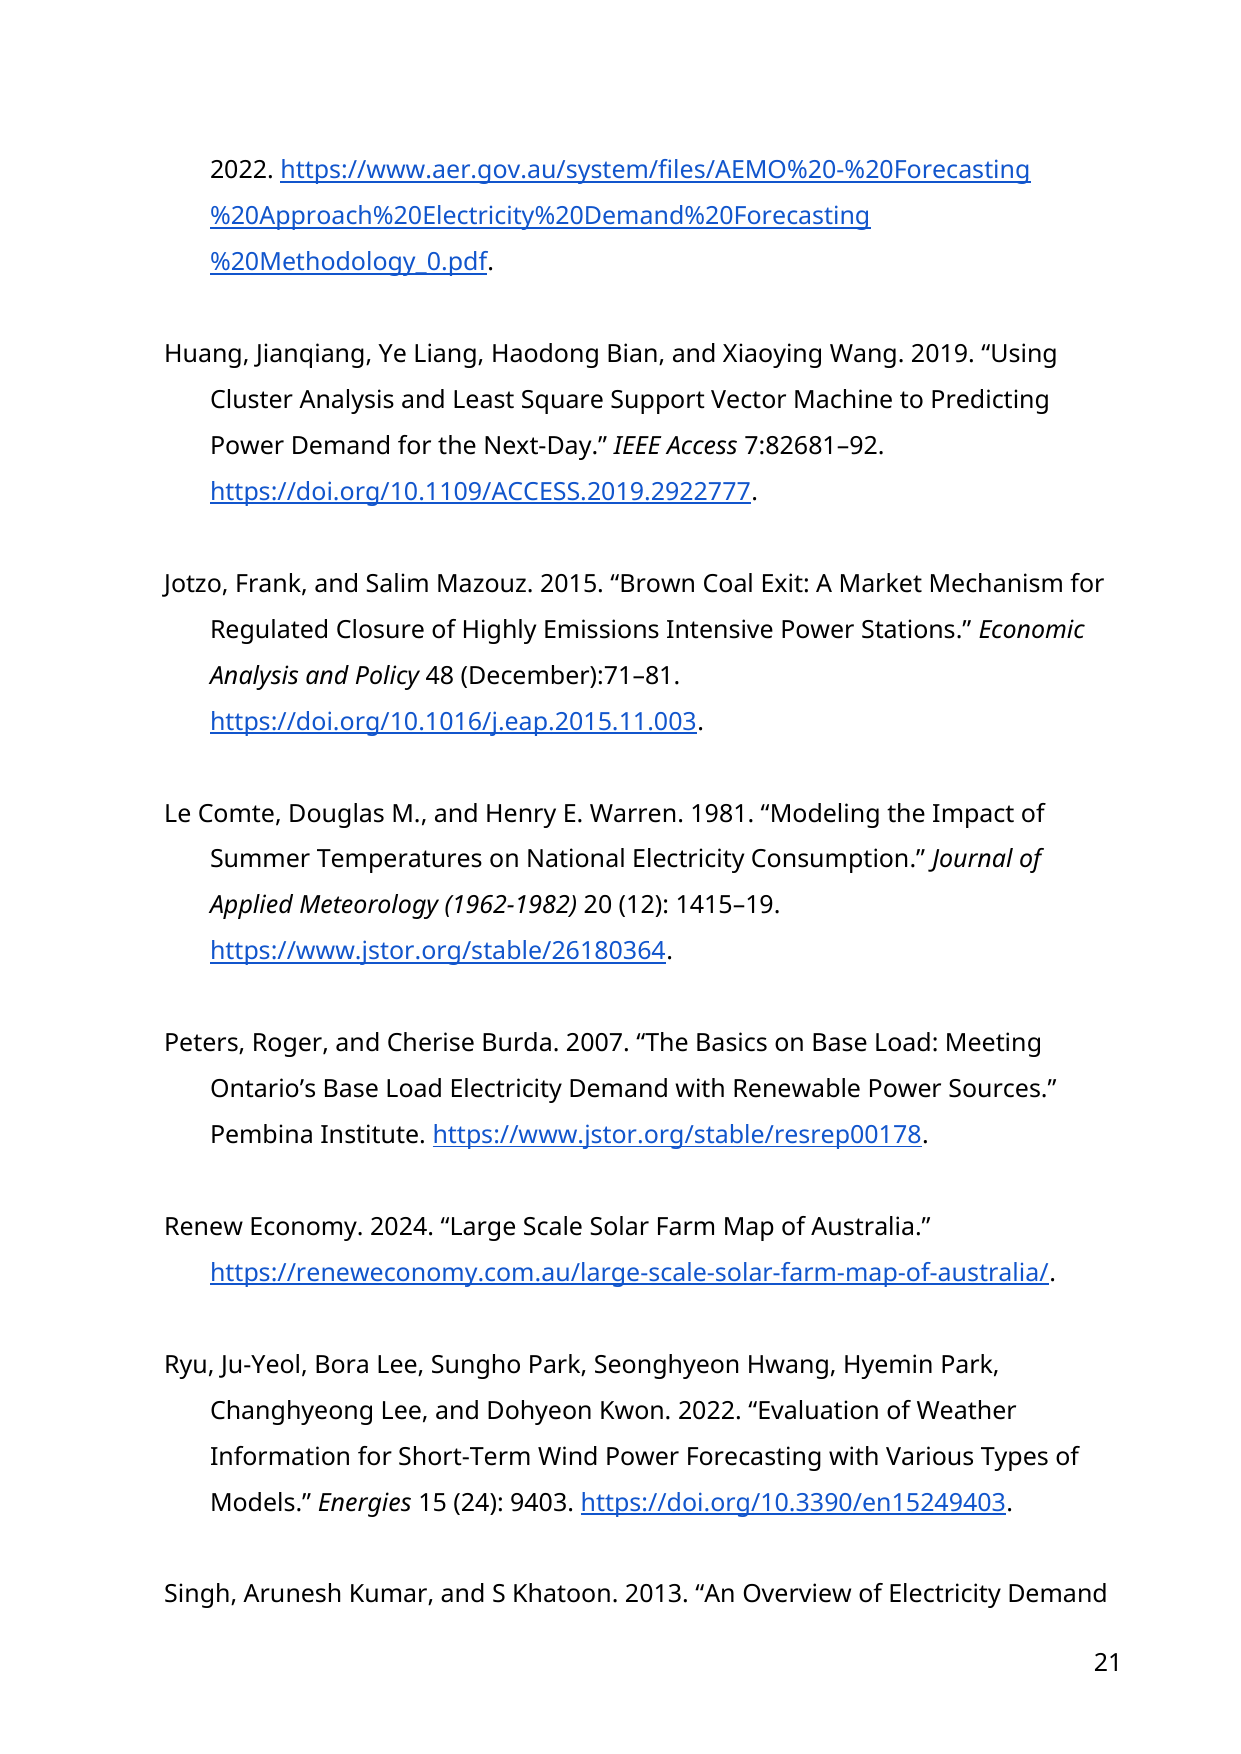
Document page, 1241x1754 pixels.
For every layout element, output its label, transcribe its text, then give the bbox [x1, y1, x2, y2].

text 2022. https://www.aer.gov.au/system/files/AEMO%20-%20Forecasting%20Approach%20Electricity%20Demand%20Forecasting%20Methodology_0.pdf. [164, 152, 1122, 278]
text Singh, Arunesh Kumar, and S Khatoon. 2013. “An Overview of Electricity Demand [164, 1576, 1122, 1610]
text Jotzo, Frank, and Salim Mazouz. 2015. “Brown Coal Exit: A Market Mechanism for Regulated Closure of Highly Emissions Intensive Power Stations.” Economic Analysis and Policy 48 (December):71–81. https://doi.org/10.1016/j.eap.2015.11.003. [164, 566, 1122, 737]
text Renew Economy. 2024. “Large Scale Solar Farm Map of Australia.” https://reneweconomy.com.au/large-scale-solar-farm-map-of-australia/. [164, 1209, 1122, 1289]
text Le Comte, Douglas M., and Henry E. Warren. 1981. “Modeling the Impact of Summer Temperatures on National Electricity Consumption.” Journal of Applied Meteorology (1962-1982) 20 (12): 1415–19. https://www.jstor.org/stable/26180364. [164, 795, 1122, 967]
text Huang, Jianqiang, Ye Liang, Haodong Bian, and Xiaoying Wang. 2019. “Using Cluster Analysis and Least Square Support Vector Machine to Predicting Power Demand for the Next-Day.” IEEE Access 7:82681–92. https://doi.org/10.1109/ACCESS.2019.2922777. [164, 336, 1122, 508]
text Peters, Roger, and Cherise Burda. 2007. “The Basics on Base Load: Meeting Ontario’s Base Load Electricity Demand with Renewable Power Sources.” Pembina Institute. https://www.jstor.org/stable/resrep00178. [164, 1025, 1122, 1151]
text Ryu, Ju-Yeol, Bora Lee, Sungho Park, Seonghyeon Hwang, Hyemin Park, Changhyeong Lee, and Dohyeon Kwon. 2022. “Evaluation of Weather Information for Short-Term Wind Power Forecasting with Various Types of Models.” Energies 15 (24): 9403. https://doi.org/10.3390/en15249403. [164, 1346, 1122, 1564]
